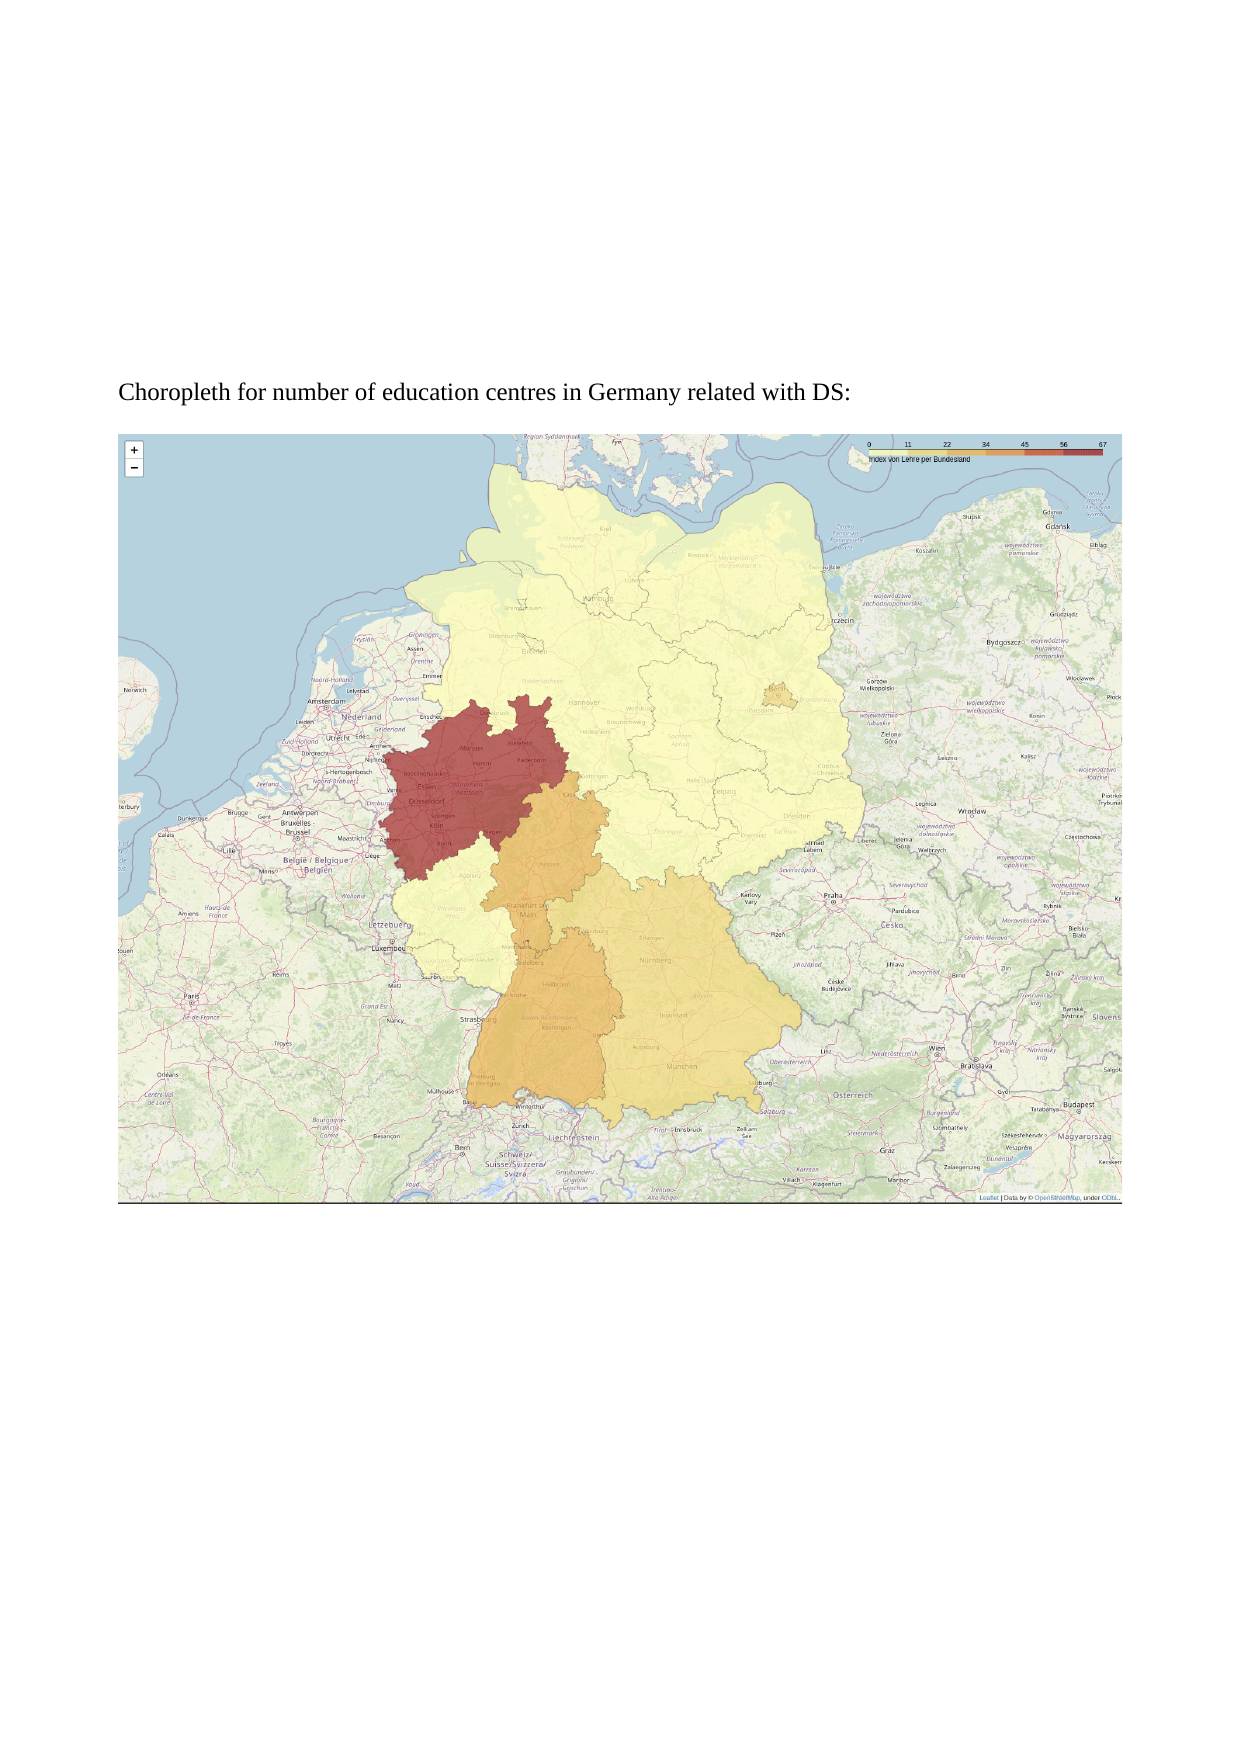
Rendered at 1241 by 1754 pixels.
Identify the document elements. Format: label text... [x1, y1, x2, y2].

picture [118, 434, 1123, 1204]
text Choropleth for number of education centres in Germany related with DS: [118, 377, 1122, 406]
